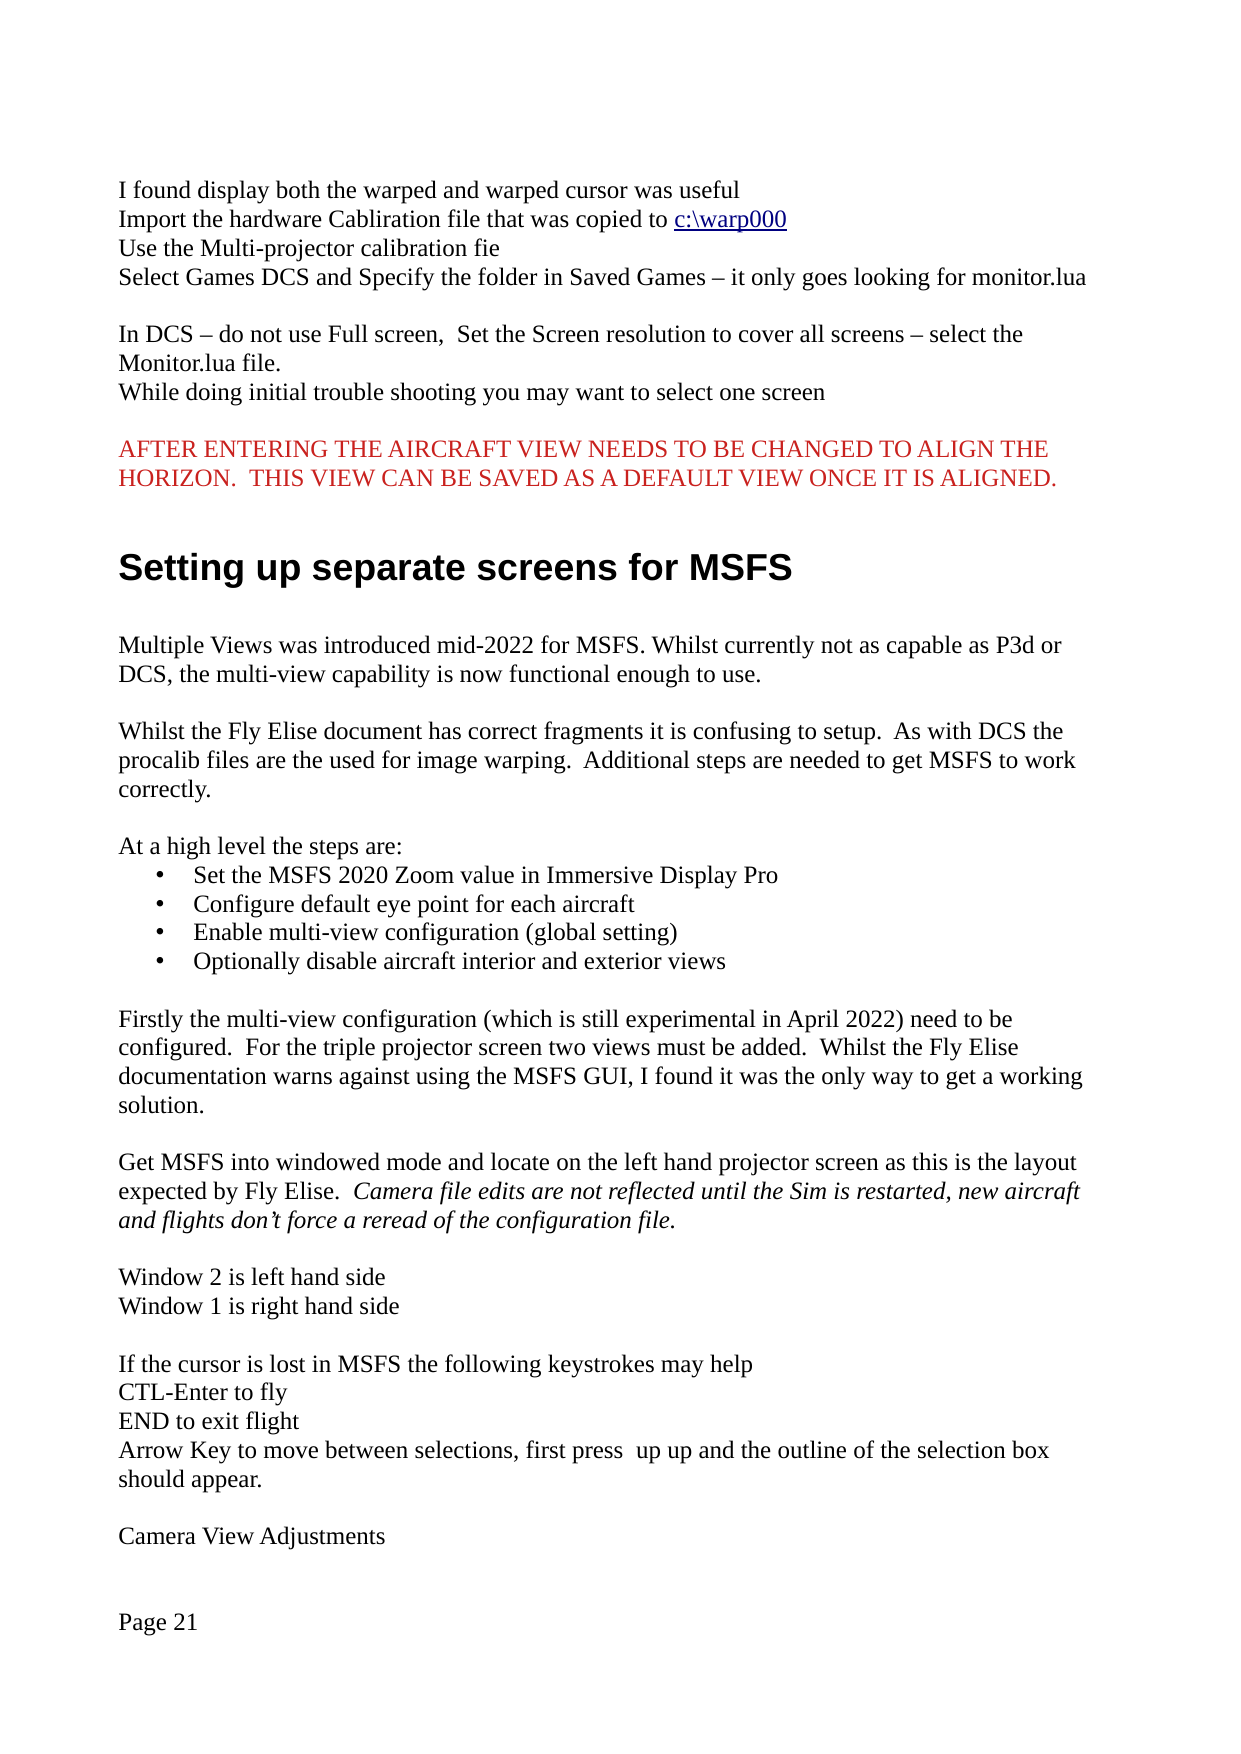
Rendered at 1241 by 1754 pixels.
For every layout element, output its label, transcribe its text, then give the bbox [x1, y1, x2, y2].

text I found display both the warped and warped cursor was useful [118, 176, 1122, 204]
text If the cursor is lost in MSFS the following keystrokes may help [118, 1349, 1122, 1377]
text CTL-Enter to fly [118, 1377, 1122, 1406]
text Window 2 is left hand side [118, 1262, 1122, 1291]
text Window 1 is right hand side [118, 1291, 1122, 1320]
text Multiple Views was introduced mid-2022 for MSFS. Whilst currently not as capable as P3d or DCS, the multi-view capability is now functional enough to use. [118, 630, 1122, 687]
text Whilst the Fly Elise document has correct fragments it is confusing to setup. As with DCS the procalib files are the used for image warping. Additional steps are needed to get MSFS to work correctly. [118, 716, 1122, 802]
text END to exit flight [118, 1406, 1122, 1435]
text Camera View Adjustments [118, 1521, 1122, 1550]
text At a high level the steps are: [118, 831, 1122, 860]
list Optionally disable aircraft interior and exterior views [156, 946, 1122, 975]
list Set the MSFS 2020 Zoom value in Immersive Display Pro [156, 860, 1122, 889]
text In DCS – do not use Full screen, Set the Screen resolution to cover all screens – select the Monitor.lua file. [118, 319, 1122, 377]
list Configure default eye point for each aircraft [156, 889, 1122, 917]
list Enable multi-view configuration (global setting) [156, 917, 1122, 946]
text Arrow Key to move between selections, first press up up and the outline of the selection box should appear. [118, 1435, 1122, 1492]
text Use the Multi-projector calibration fie [118, 233, 1122, 262]
text Get MSFS into windowed mode and locate on the left hand projector screen as this is the layout expected by Fly Elise. Camera file edits are not reflected until the Sim is restarted, new aircraft and flights don’t force a reread of the configuration file. [118, 1147, 1122, 1234]
text Firstly the multi-view configuration (which is still experimental in April 2022) need to be configured. For the triple projector screen two views must be added. Whilst the Fly Elise documentation warns against using the MSFS GUI, I found it was the only way to get a working solution. [118, 1004, 1122, 1119]
subtitle Setting up separate screens for MSFS [118, 546, 1122, 589]
text Import the hardware Cabliration file that was copied to c:\warp000 [118, 204, 1122, 233]
text AFTER ENTERING THE AIRCRAFT VIEW NEEDS TO BE CHANGED TO ALIGN THE HORIZON. THIS VIEW CAN BE SAVED AS A DEFAULT VIEW ONCE IT IS ALIGNED. [118, 434, 1122, 492]
text While doing initial trouble shooting you may want to select one screen [118, 377, 1122, 406]
text Select Games DCS and Specify the folder in Saved Games – it only goes looking for monitor.lua [118, 262, 1122, 291]
